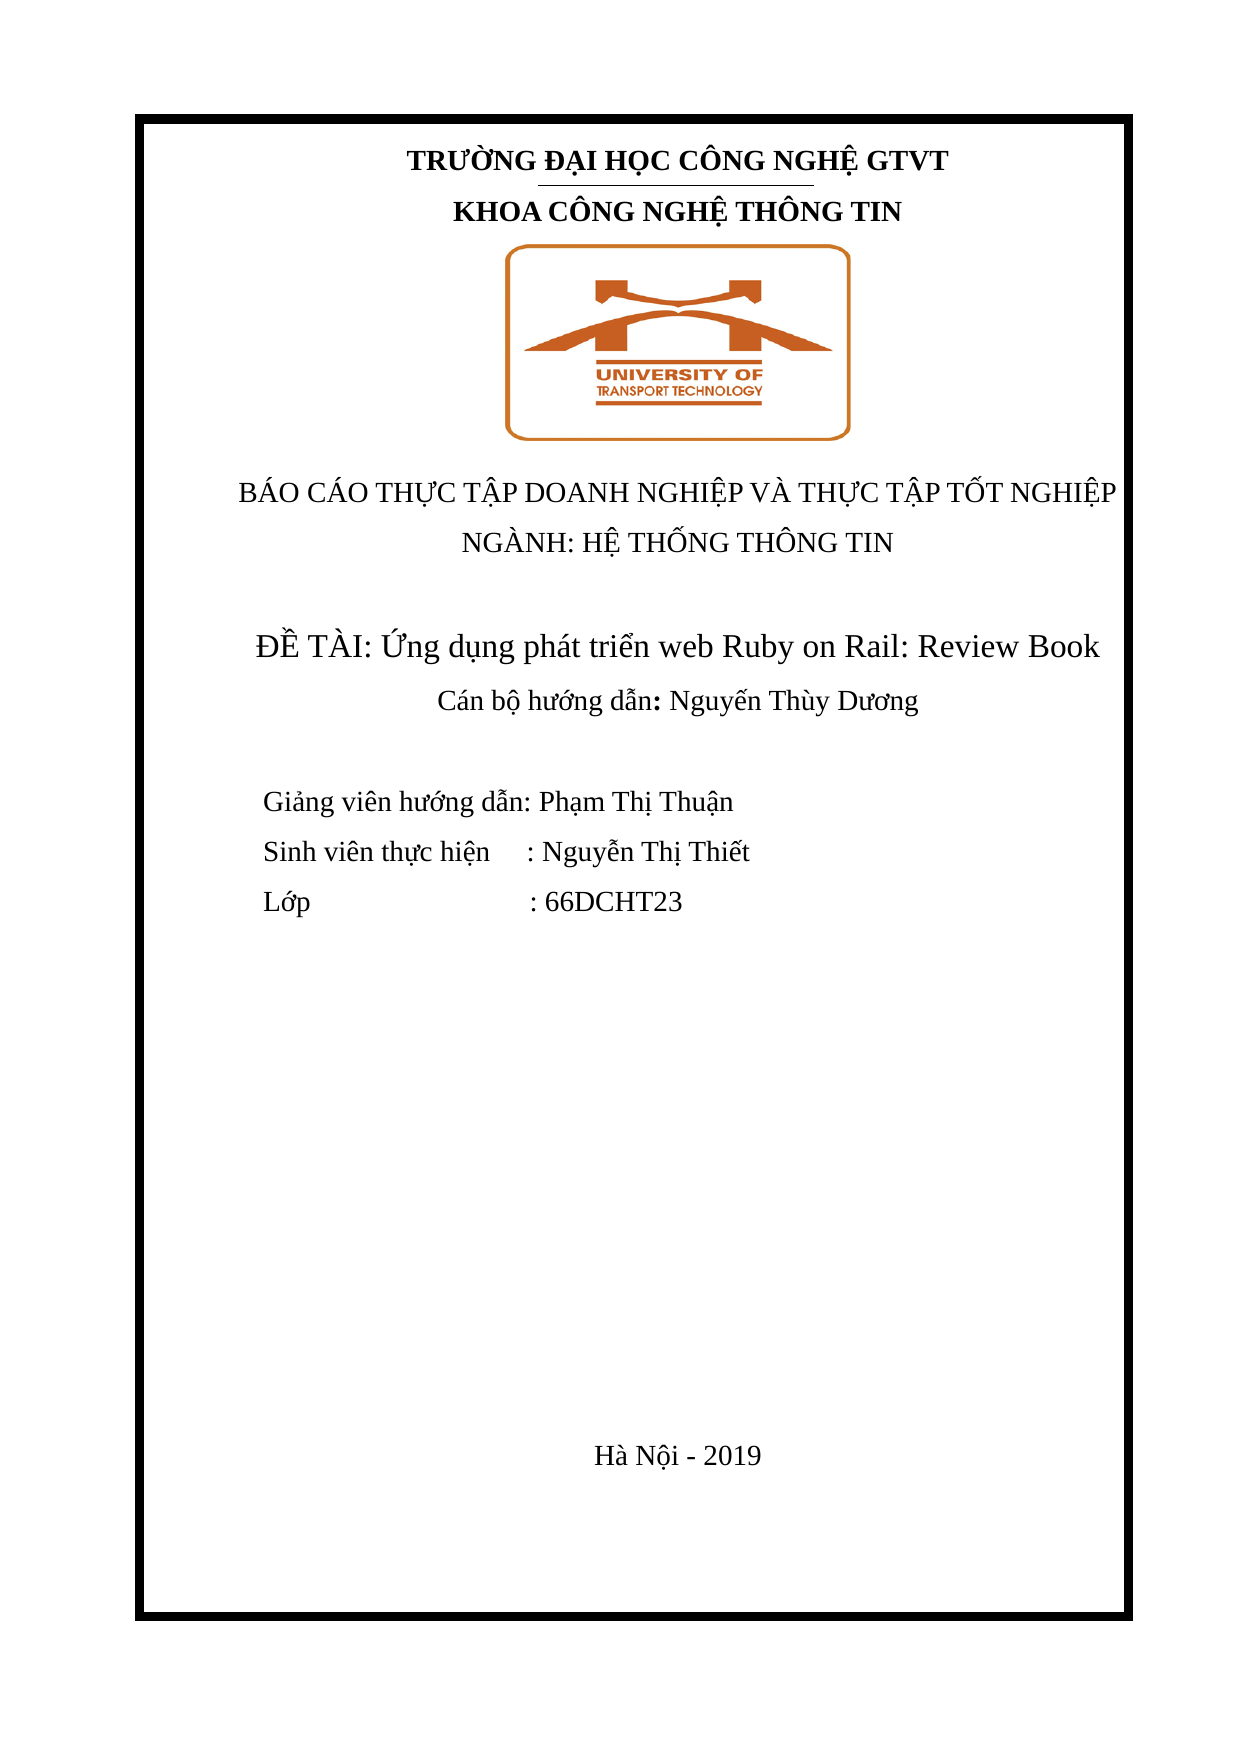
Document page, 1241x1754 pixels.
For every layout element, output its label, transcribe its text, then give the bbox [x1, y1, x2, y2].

text TRƯỜNG ĐẠI HỌC CÔNG NGHỆ GTVT [177, 143, 1122, 177]
text ĐỀ TÀI: Ứng dụng phát triển web Ruby on Rail: Review Book [177, 626, 1122, 664]
table_header Cán bộ hướng dẫn: Nguyến Thùy Dương Giảng viên hướng dẫn: Phạm Thị Thuận Sinh viên thực hiện : Nguyễn Thị Thiết Lớp : 66DCHT23 [177, 683, 1122, 918]
text BÁO CÁO THỰC TẬP DOANH NGHIỆP VÀ THỰC TẬP TỐT NGHIỆP [177, 475, 1122, 508]
table_cell [664, 952, 1122, 985]
table_cell [177, 1019, 663, 1052]
table_cell [664, 985, 1122, 1019]
table_cell [177, 985, 663, 1019]
table_cell [664, 1019, 1122, 1052]
picture [505, 244, 851, 441]
text KHOA CÔNG NGHỆ THÔNG TIN [177, 194, 1122, 227]
table_cell [177, 918, 663, 952]
text Hà Nội - 2019 [177, 1438, 1122, 1472]
table_cell [664, 1052, 1122, 1337]
table_cell [177, 952, 663, 985]
table_cell [177, 1052, 663, 1337]
text NGÀNH: HỆ THỐNG THÔNG TIN [177, 525, 1122, 559]
table_cell [664, 918, 1122, 952]
